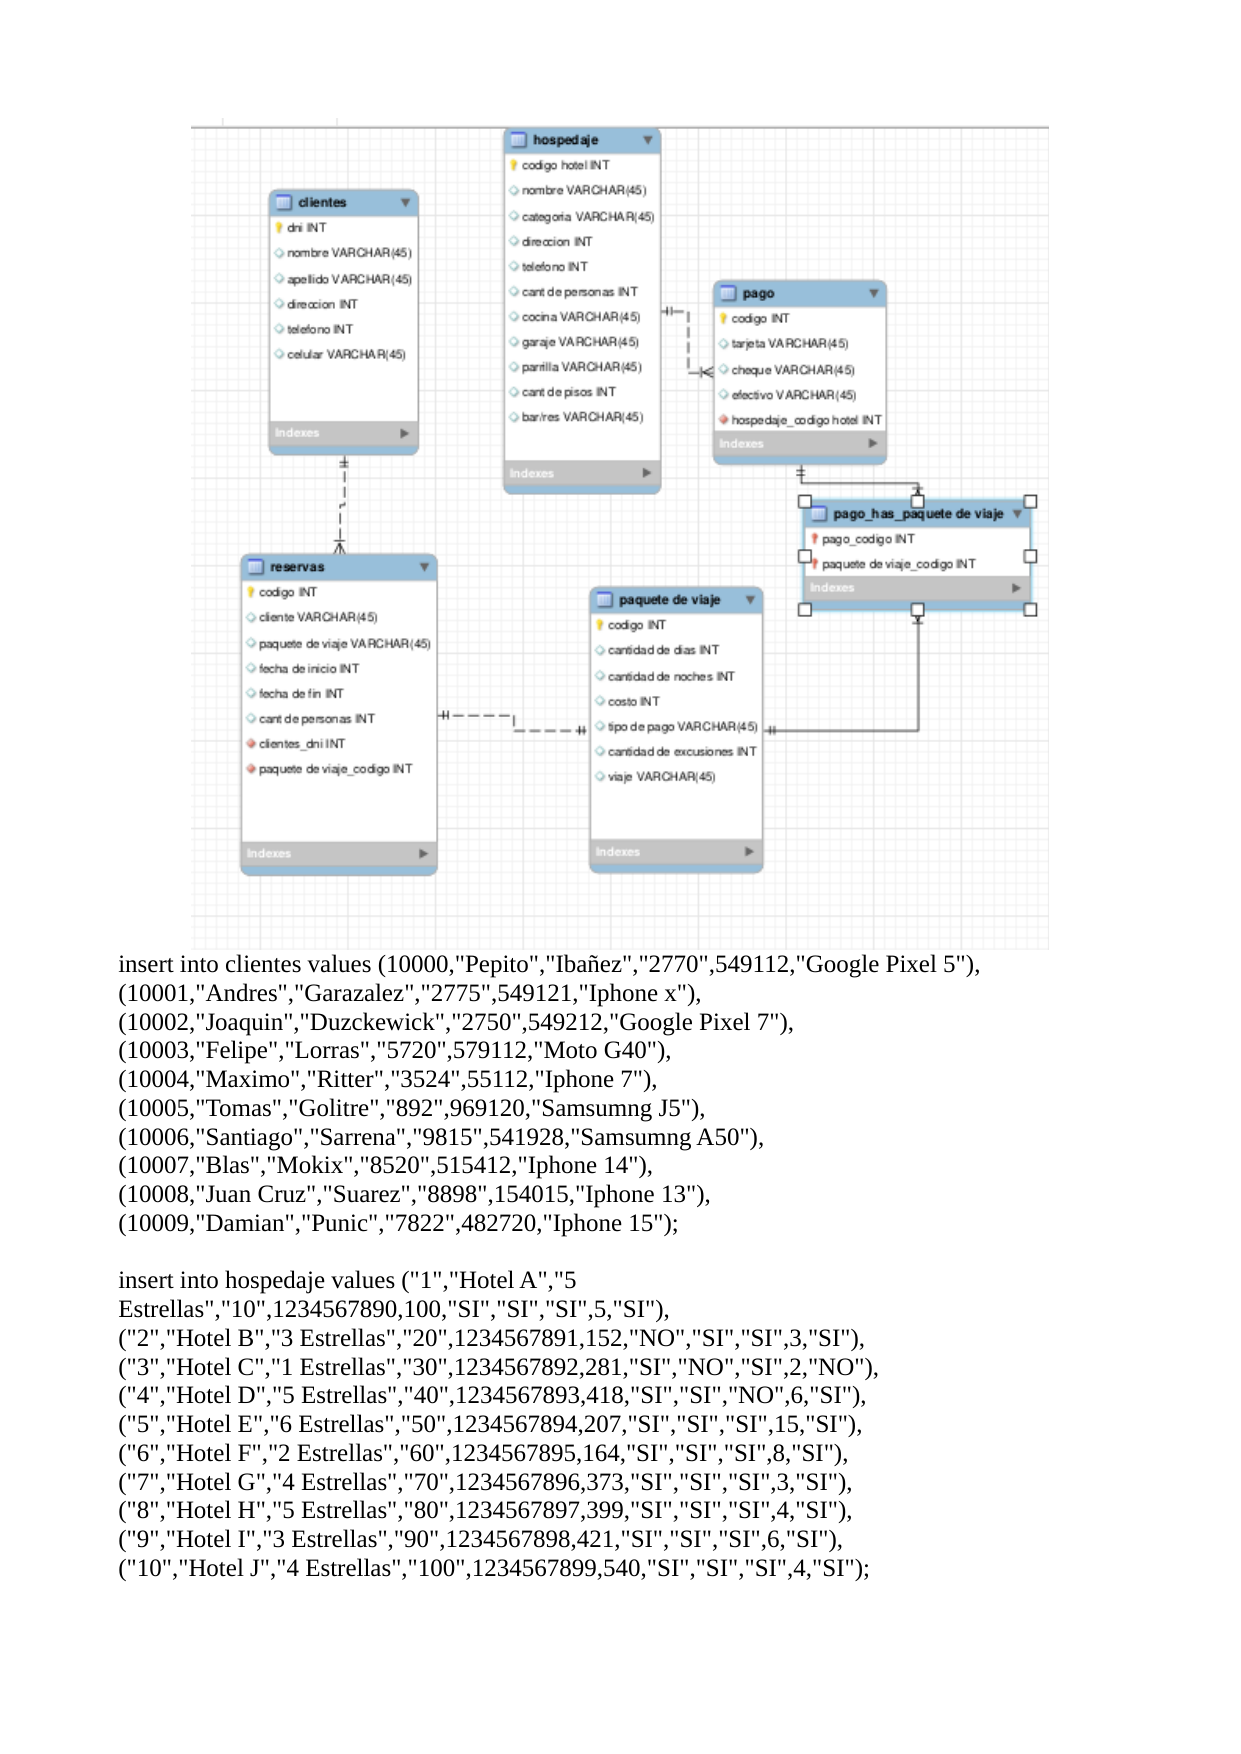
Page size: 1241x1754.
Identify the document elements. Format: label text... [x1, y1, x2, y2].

text insert into hospedaje values ("1","Hotel A","5 Estrellas","10",1234567890,100,"SI","SI","SI",5,"SI"), [118, 1266, 1122, 1323]
text (10004,"Maximo","Ritter","3524",55112,"Iphone 7"), [118, 1064, 1122, 1093]
text (10001,"Andres","Garazalez","2775",549121,"Iphone x"), [118, 978, 1122, 1007]
text ("7","Hotel G","4 Estrellas","70",1234567896,373,"SI","SI","SI",3,"SI"), [118, 1467, 1122, 1496]
text ("4","Hotel D","5 Estrellas","40",1234567893,418,"SI","SI","NO",6,"SI"), [118, 1381, 1122, 1409]
text ("5","Hotel E","6 Estrellas","50",1234567894,207,"SI","SI","SI",15,"SI"), [118, 1409, 1122, 1438]
text ("3","Hotel C","1 Estrellas","30",1234567892,281,"SI","NO","SI",2,"NO"), [118, 1352, 1122, 1381]
text ("10","Hotel J","4 Estrellas","100",1234567899,540,"SI","SI","SI",4,"SI"); [118, 1553, 1122, 1582]
text ("2","Hotel B","3 Estrellas","20",1234567891,152,"NO","SI","SI",3,"SI"), [118, 1323, 1122, 1352]
text (10009,"Damian","Punic","7822",482720,"Iphone 15"); [118, 1208, 1122, 1237]
text insert into clientes values (10000,"Pepito","Ibañez","2770",549112,"Google Pixel 5"), [118, 118, 1122, 978]
text (10008,"Juan Cruz","Suarez","8898",154015,"Iphone 13"), [118, 1179, 1122, 1208]
text ("9","Hotel I","3 Estrellas","90",1234567898,421,"SI","SI","SI",6,"SI"), [118, 1524, 1122, 1553]
text (10003,"Felipe","Lorras","5720",579112,"Moto G40"), [118, 1036, 1122, 1064]
text (10005,"Tomas","Golitre","892",969120,"Samsumng J5"), [118, 1093, 1122, 1122]
picture [191, 118, 1049, 950]
text (10007,"Blas","Mokix","8520",515412,"Iphone 14"), [118, 1151, 1122, 1179]
text ("6","Hotel F","2 Estrellas","60",1234567895,164,"SI","SI","SI",8,"SI"), [118, 1438, 1122, 1467]
text (10006,"Santiago","Sarrena","9815",541928,"Samsumng A50"), [118, 1122, 1122, 1151]
text ("8","Hotel H","5 Estrellas","80",1234567897,399,"SI","SI","SI",4,"SI"), [118, 1496, 1122, 1524]
text (10002,"Joaquin","Duzckewick","2750",549212,"Google Pixel 7"), [118, 1007, 1122, 1036]
